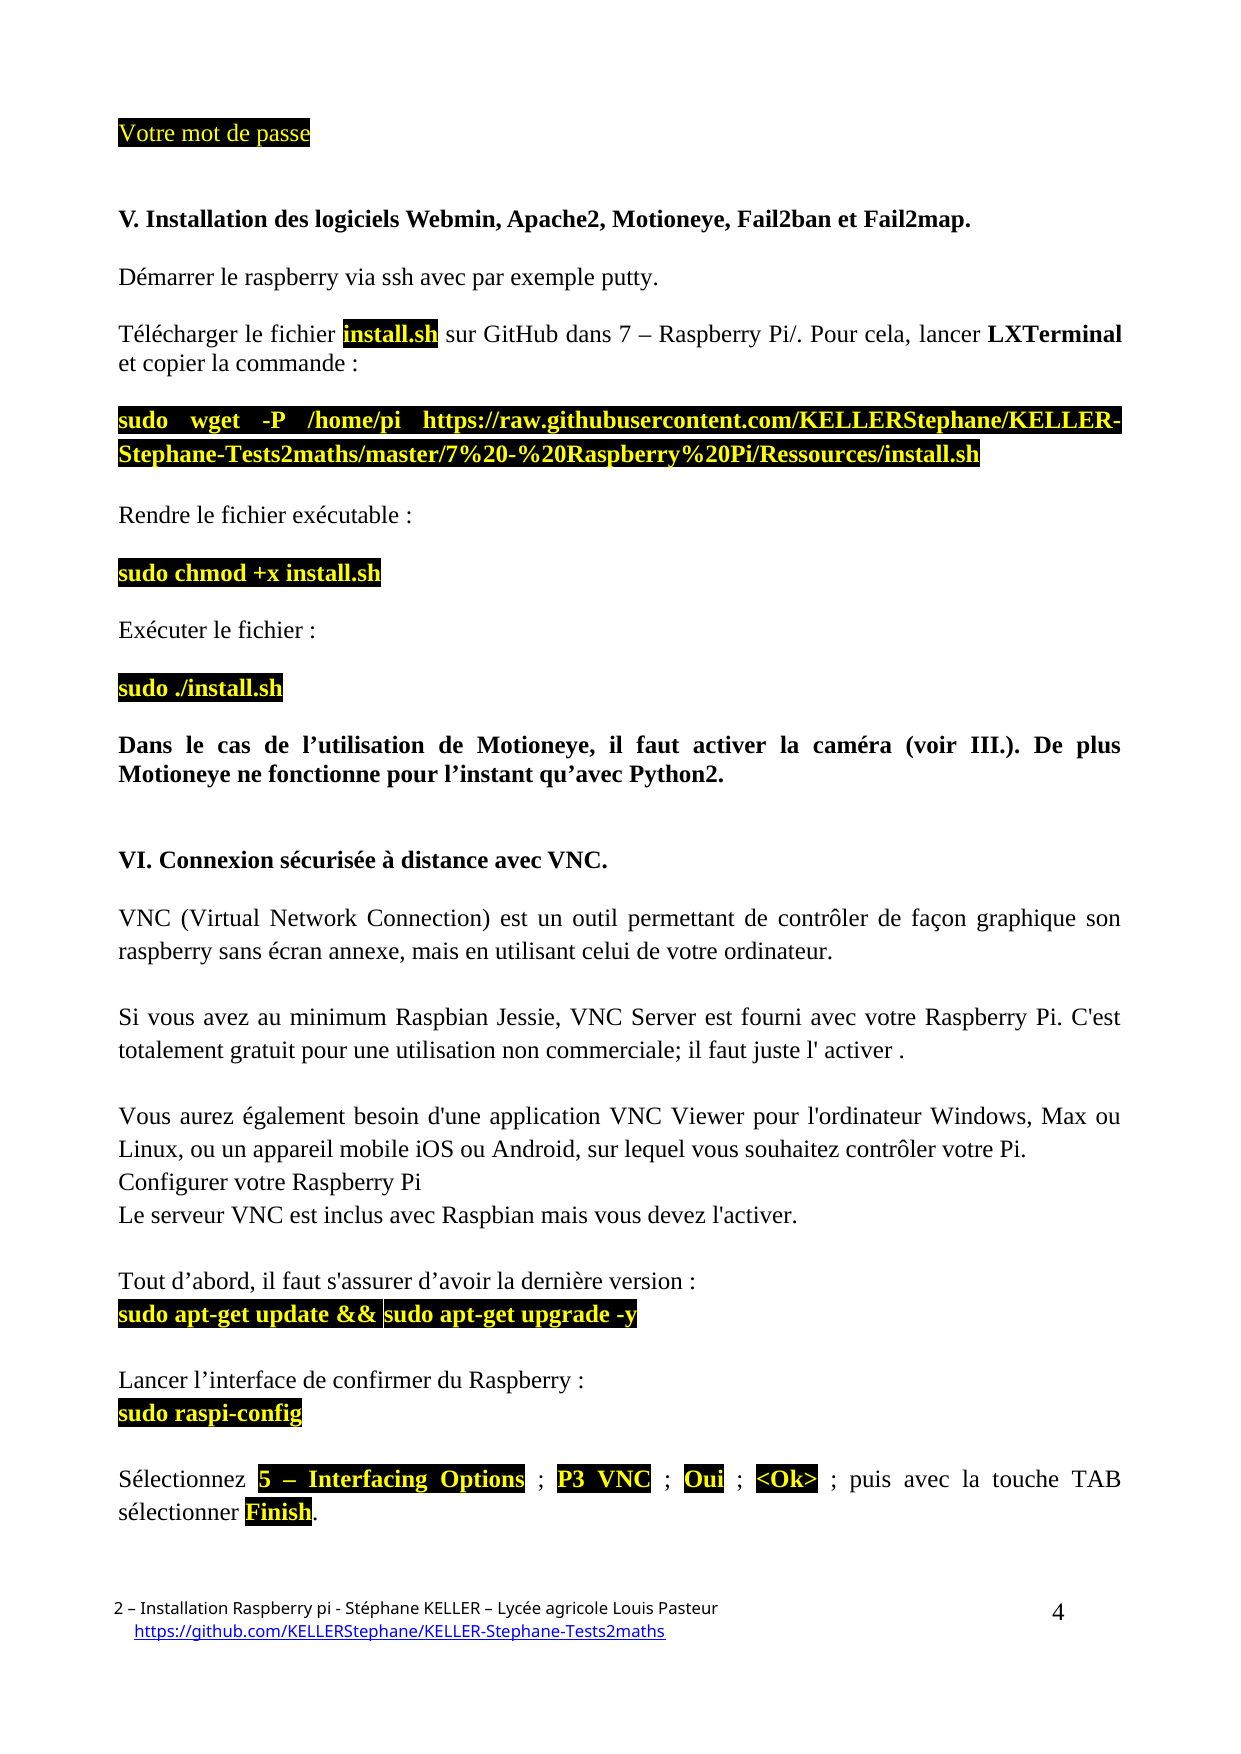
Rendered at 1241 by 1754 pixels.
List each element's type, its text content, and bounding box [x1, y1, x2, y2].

text Rendre le fichier exécutable : [118, 500, 1122, 529]
text Vous aurez également besoin d'une application VNC Viewer pour l'ordinateur Windows, Max ou Linux, ou un appareil mobile iOS ou Android, sur lequel vous souhaitez contrôler votre Pi. [118, 1101, 1122, 1163]
text sudo ./install.sh [118, 673, 1122, 702]
text sudo wget -P /home/pi https://raw.githubusercontent.com/KELLERStephane/KELLER-Stephane-Tests2maths/master/7%20-%20Raspberry%20Pi/Ressources/install.sh [118, 406, 1122, 467]
subtitle VI. Connexion sécurisée à distance avec VNC. [118, 845, 1122, 874]
text Démarrer le raspberry via ssh avec par exemple putty. [118, 262, 1122, 291]
text Sélectionnez 5 – Interfacing Options ; P3 VNC ; Oui ; <Ok> ; puis avec la touche TAB sélectionner Finish. [118, 1464, 1122, 1526]
text Télécharger le fichier install.sh sur GitHub dans 7 – Raspberry Pi/. Pour cela, lancer LXTerminal et copier la commande : [118, 319, 1122, 377]
text Le serveur VNC est inclus avec Raspbian mais vous devez l'activer. [118, 1200, 1122, 1229]
text VNC (Virtual Network Connection) est un outil permettant de contrôler de façon graphique son raspberry sans écran annexe, mais en utilisant celui de votre ordinateur. [118, 903, 1122, 965]
subtitle V. Installation des logiciels Webmin, Apache2, Motioneye, Fail2ban et Fail2map. [118, 204, 1122, 233]
text Exécuter le fichier : [118, 615, 1122, 644]
text sudo raspi-config [302, 1398, 1122, 1427]
text Si vous avez au minimum Raspbian Jessie, VNC Server est fourni avec votre Raspberry Pi. C'est totalement gratuit pour une utilisation non commerciale; il faut juste l' activer . [118, 1002, 1122, 1064]
text Votre mot de passe [118, 118, 1122, 147]
text Configurer votre Raspberry Pi [118, 1167, 1122, 1196]
text sudo apt-get update && sudo apt-get upgrade -y [610, 1299, 1122, 1328]
text Dans le cas de l’utilisation de Motioneye, il faut activer la caméra (voir III.). De plus Motioneye ne fonctionne pour l’instant qu’avec Python2. [118, 730, 1122, 788]
text Lancer l’interface de confirmer du Raspberry : [118, 1365, 1122, 1394]
text Tout d’abord, il faut s'assurer d’avoir la dernière version : [118, 1266, 1122, 1295]
text sudo apt-get update && sudo apt-get upgrade -y [329, 1299, 384, 1328]
text sudo chmod +x install.sh [118, 558, 1122, 587]
